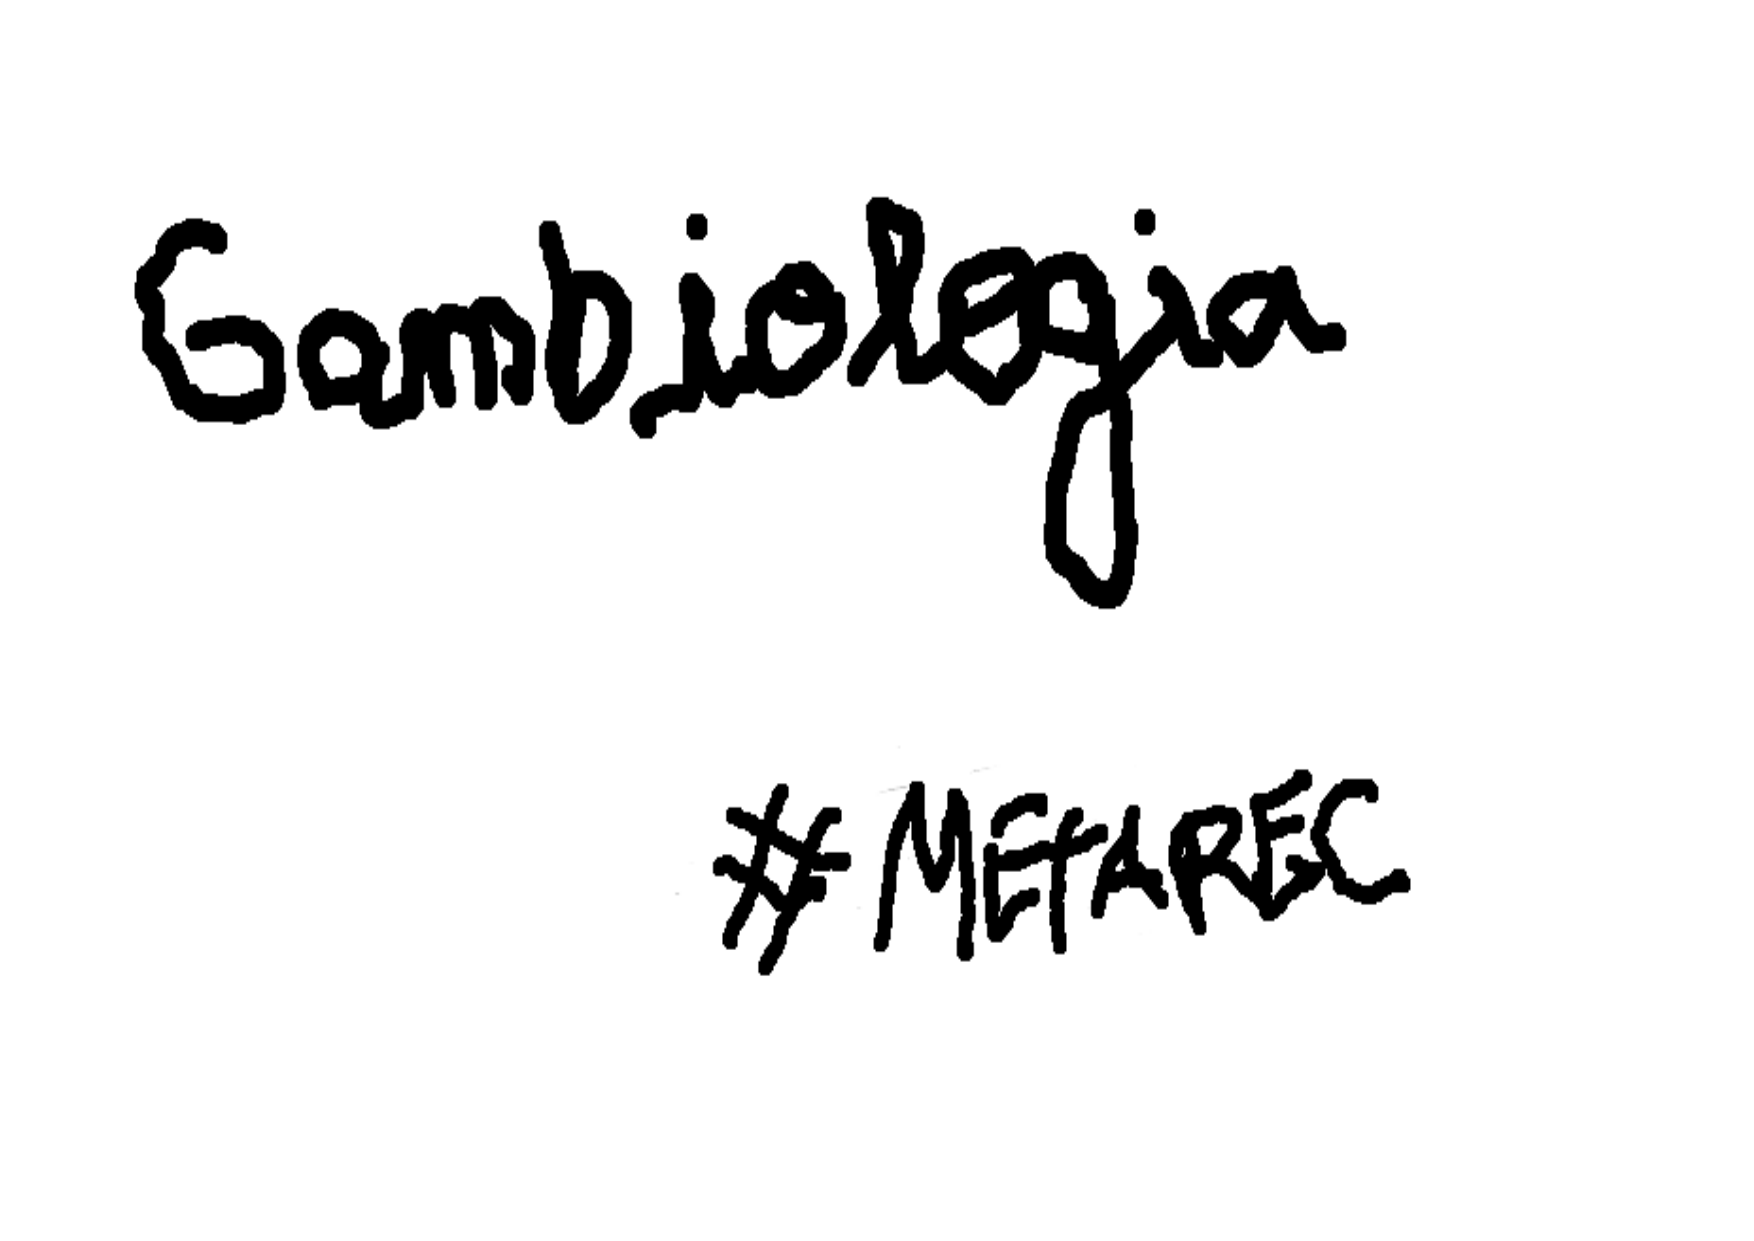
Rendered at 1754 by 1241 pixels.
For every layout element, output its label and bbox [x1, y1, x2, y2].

picture [103, 153, 1615, 1099]
